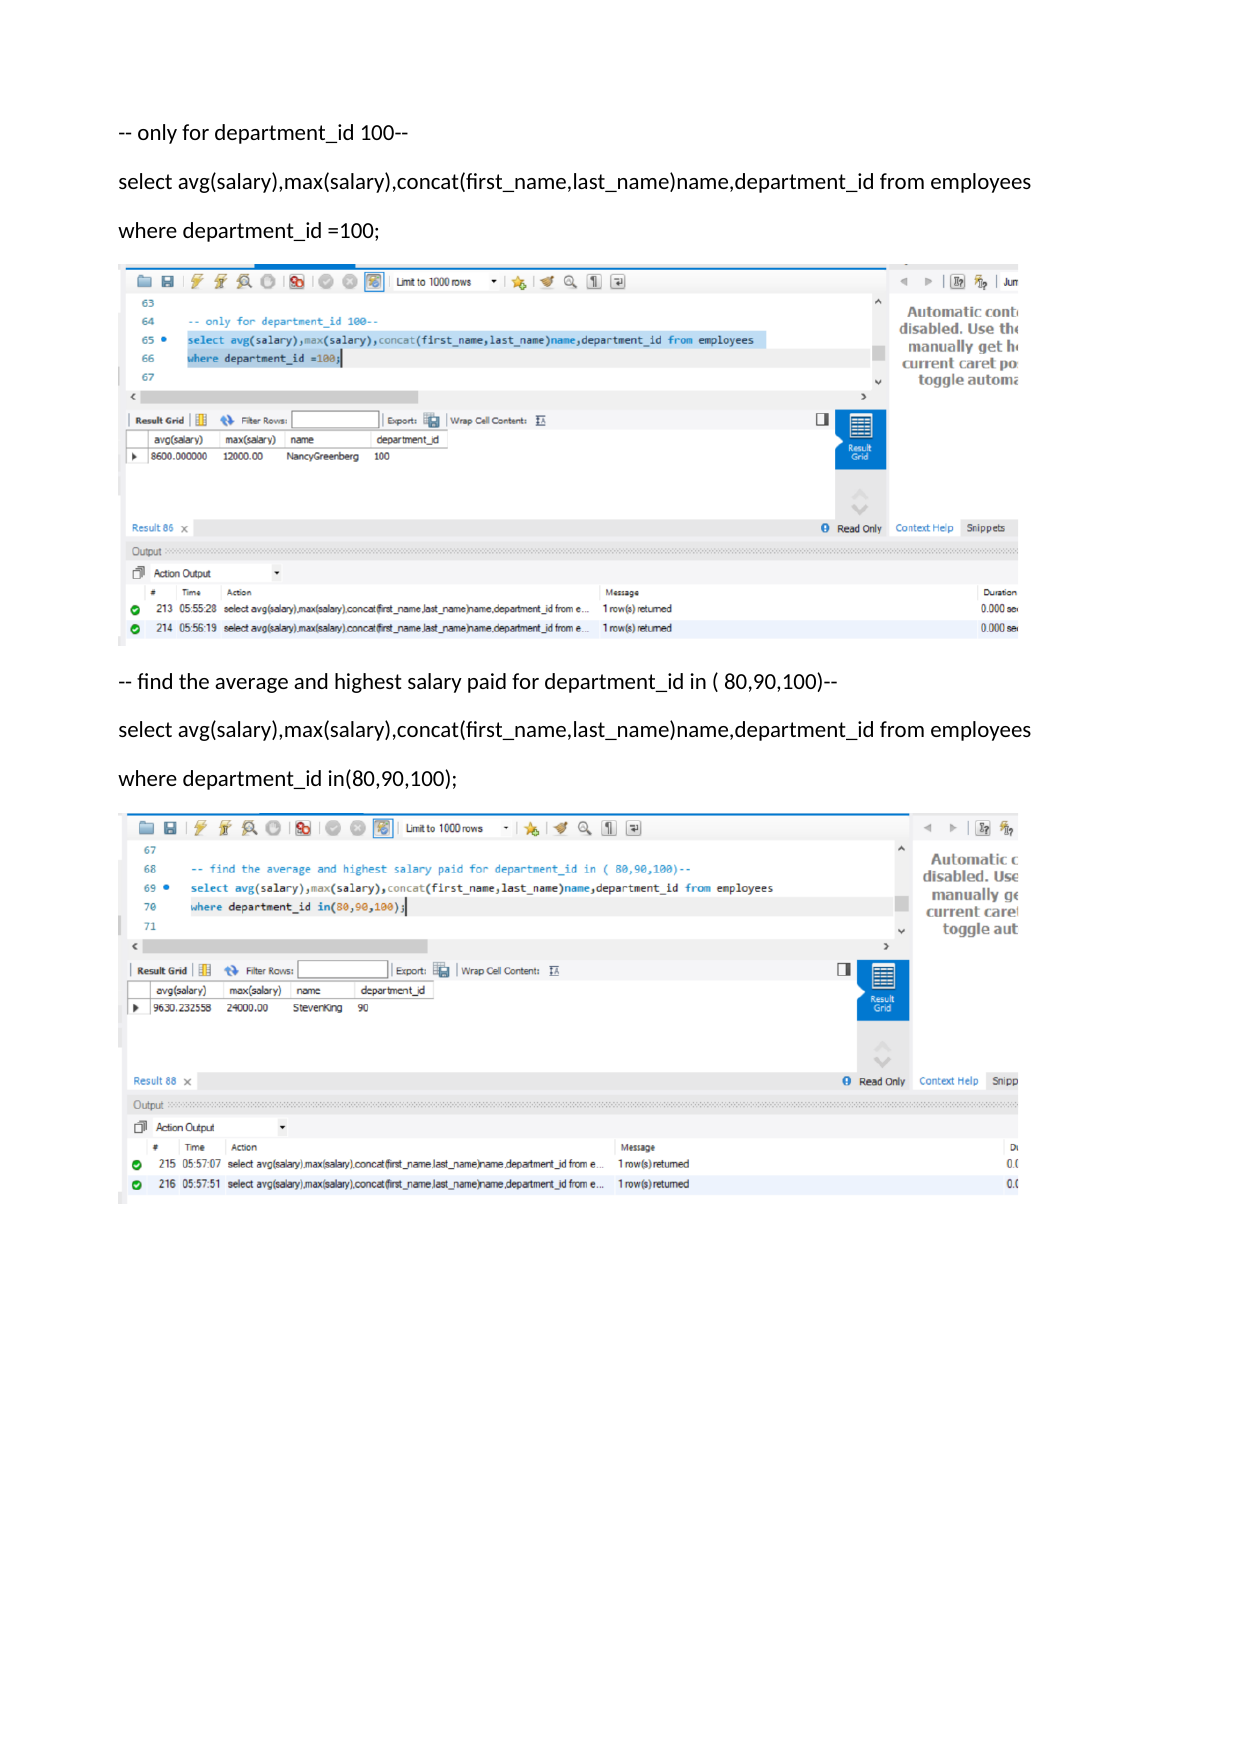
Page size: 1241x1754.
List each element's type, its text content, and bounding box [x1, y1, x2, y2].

text where department_id =100; [118, 216, 1122, 244]
text select avg(salary),max(salary),concat(first_name,last_name)name,department_id from employees [118, 716, 1122, 744]
text where department_id in(80,90,100); [118, 764, 1122, 792]
text -- only for department_id 100-- [118, 118, 1122, 146]
text -- find the average and highest salary paid for department_id in ( 80,90,100)-- [118, 667, 1122, 695]
text select avg(salary),max(salary),concat(first_name,last_name)name,department_id from employees [118, 167, 1122, 195]
